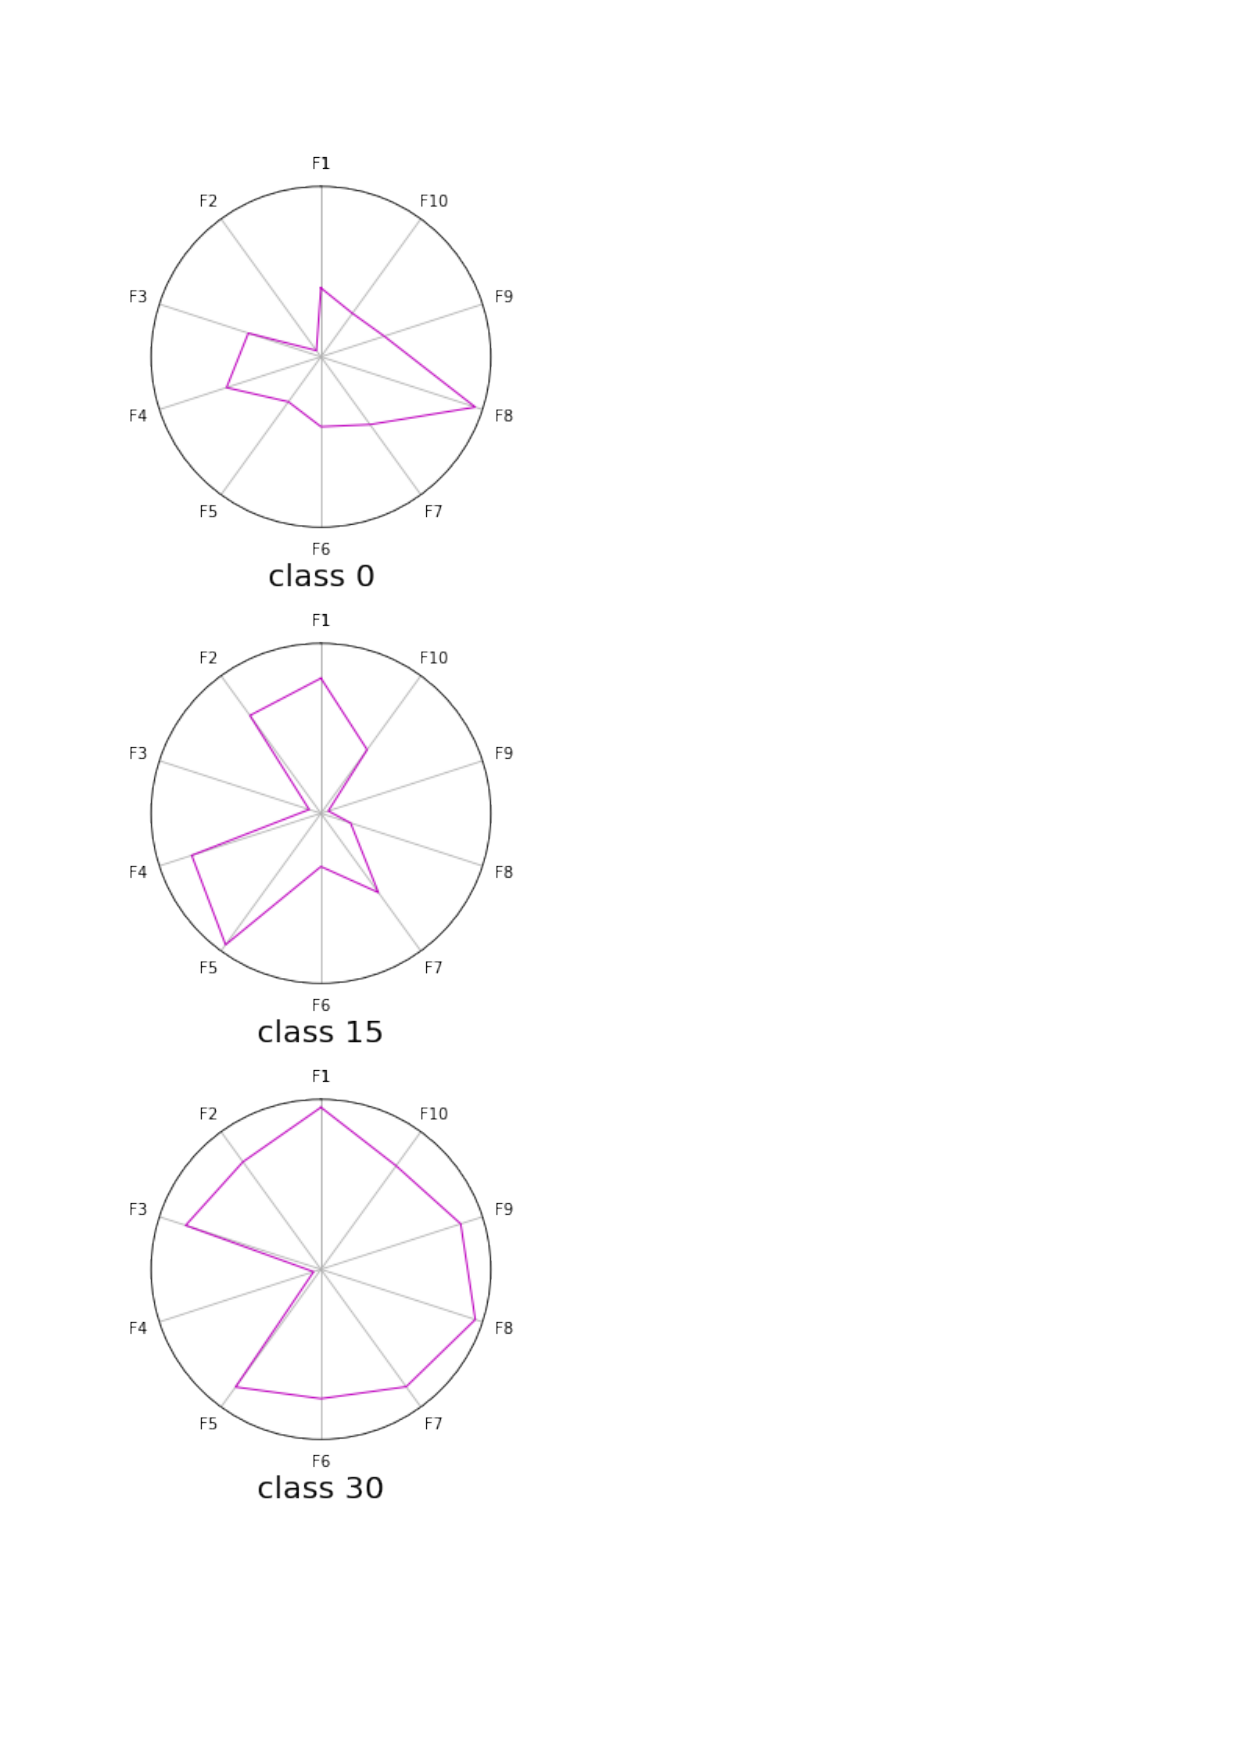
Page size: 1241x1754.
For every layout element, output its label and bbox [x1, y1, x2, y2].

picture [118, 146, 523, 1516]
